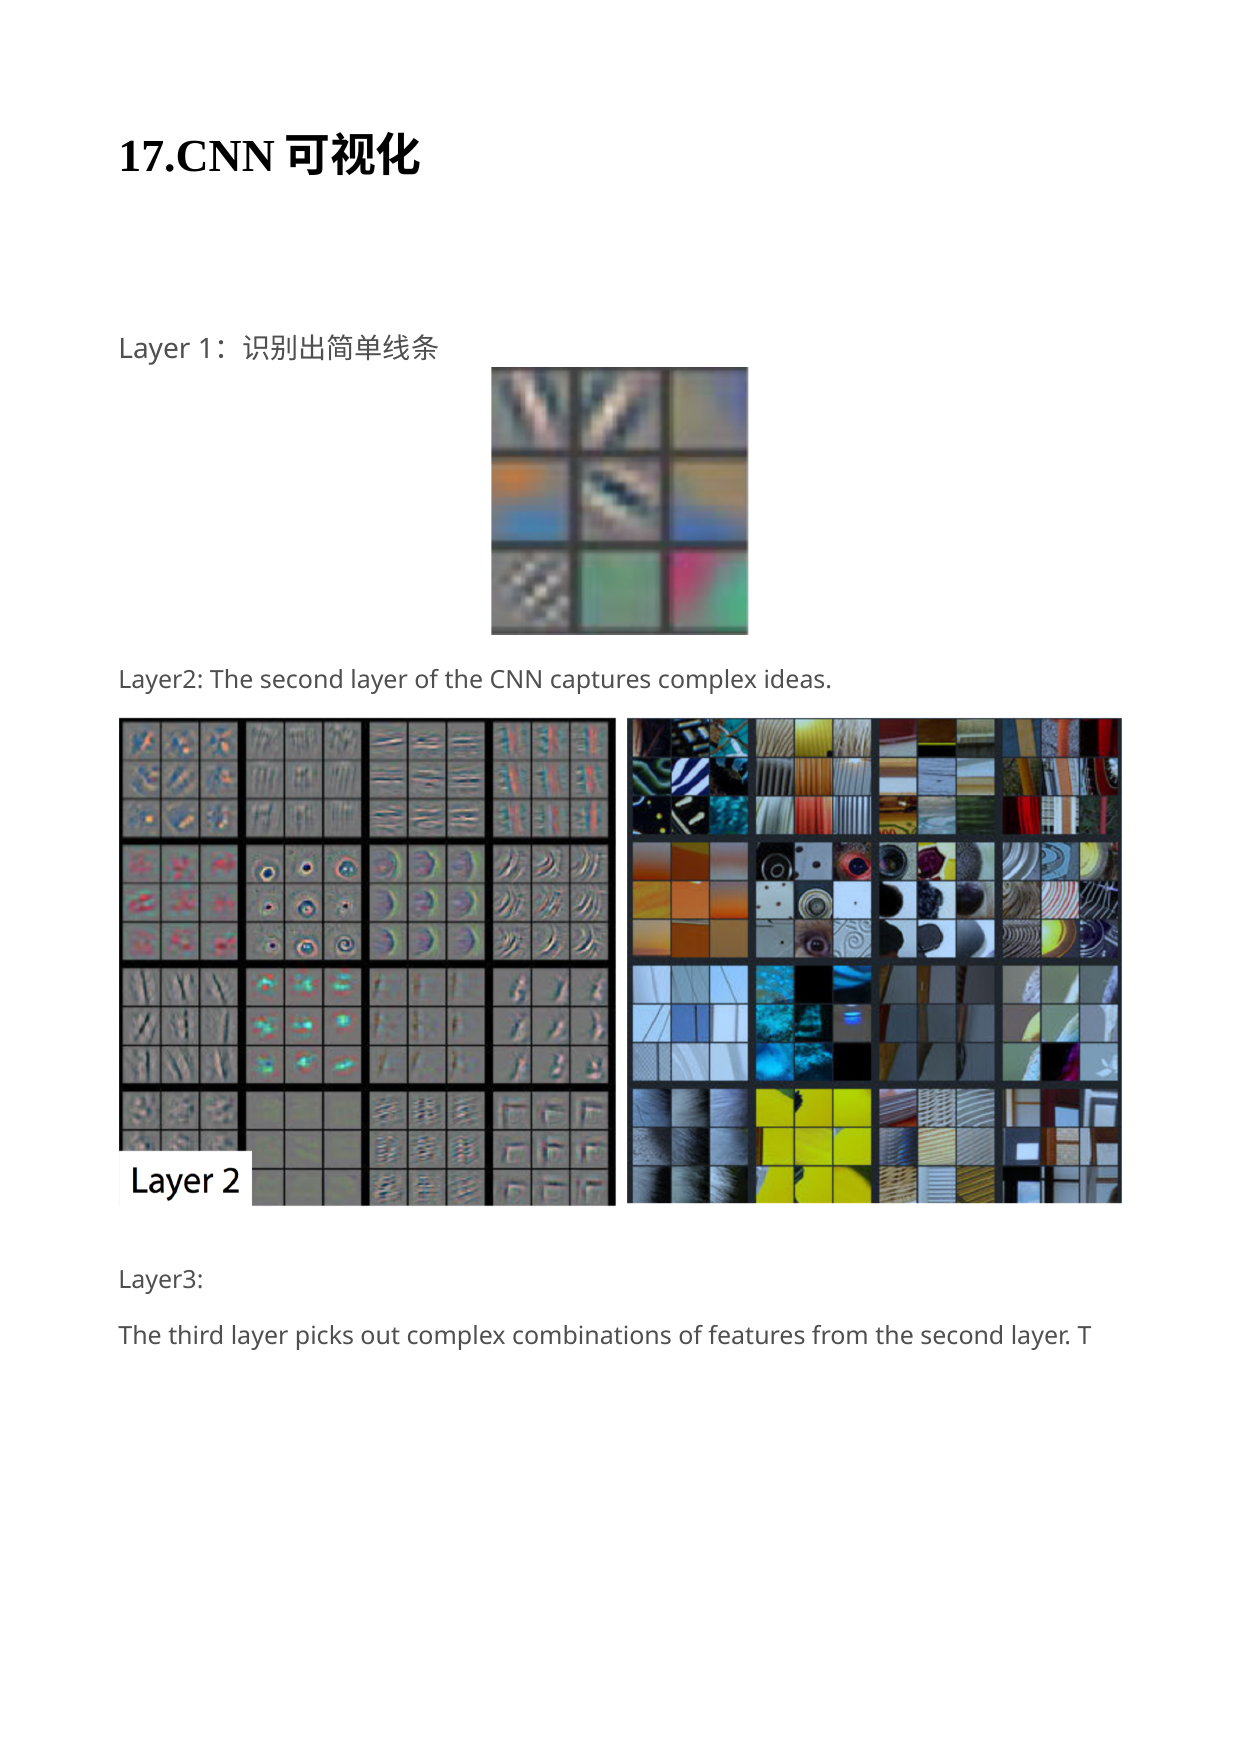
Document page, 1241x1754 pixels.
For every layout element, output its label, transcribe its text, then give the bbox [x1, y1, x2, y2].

text The third layer picks out complex combinations of features from the second layer. T [118, 1317, 1122, 1351]
subtitle 17.CNN可视化 [118, 118, 1122, 184]
text Layer2: The second layer of the CNN captures complex ideas. [118, 661, 1122, 696]
text Layer3: [118, 1262, 1122, 1296]
subtitle Layer 1：识别出简单线条 [118, 326, 1122, 367]
